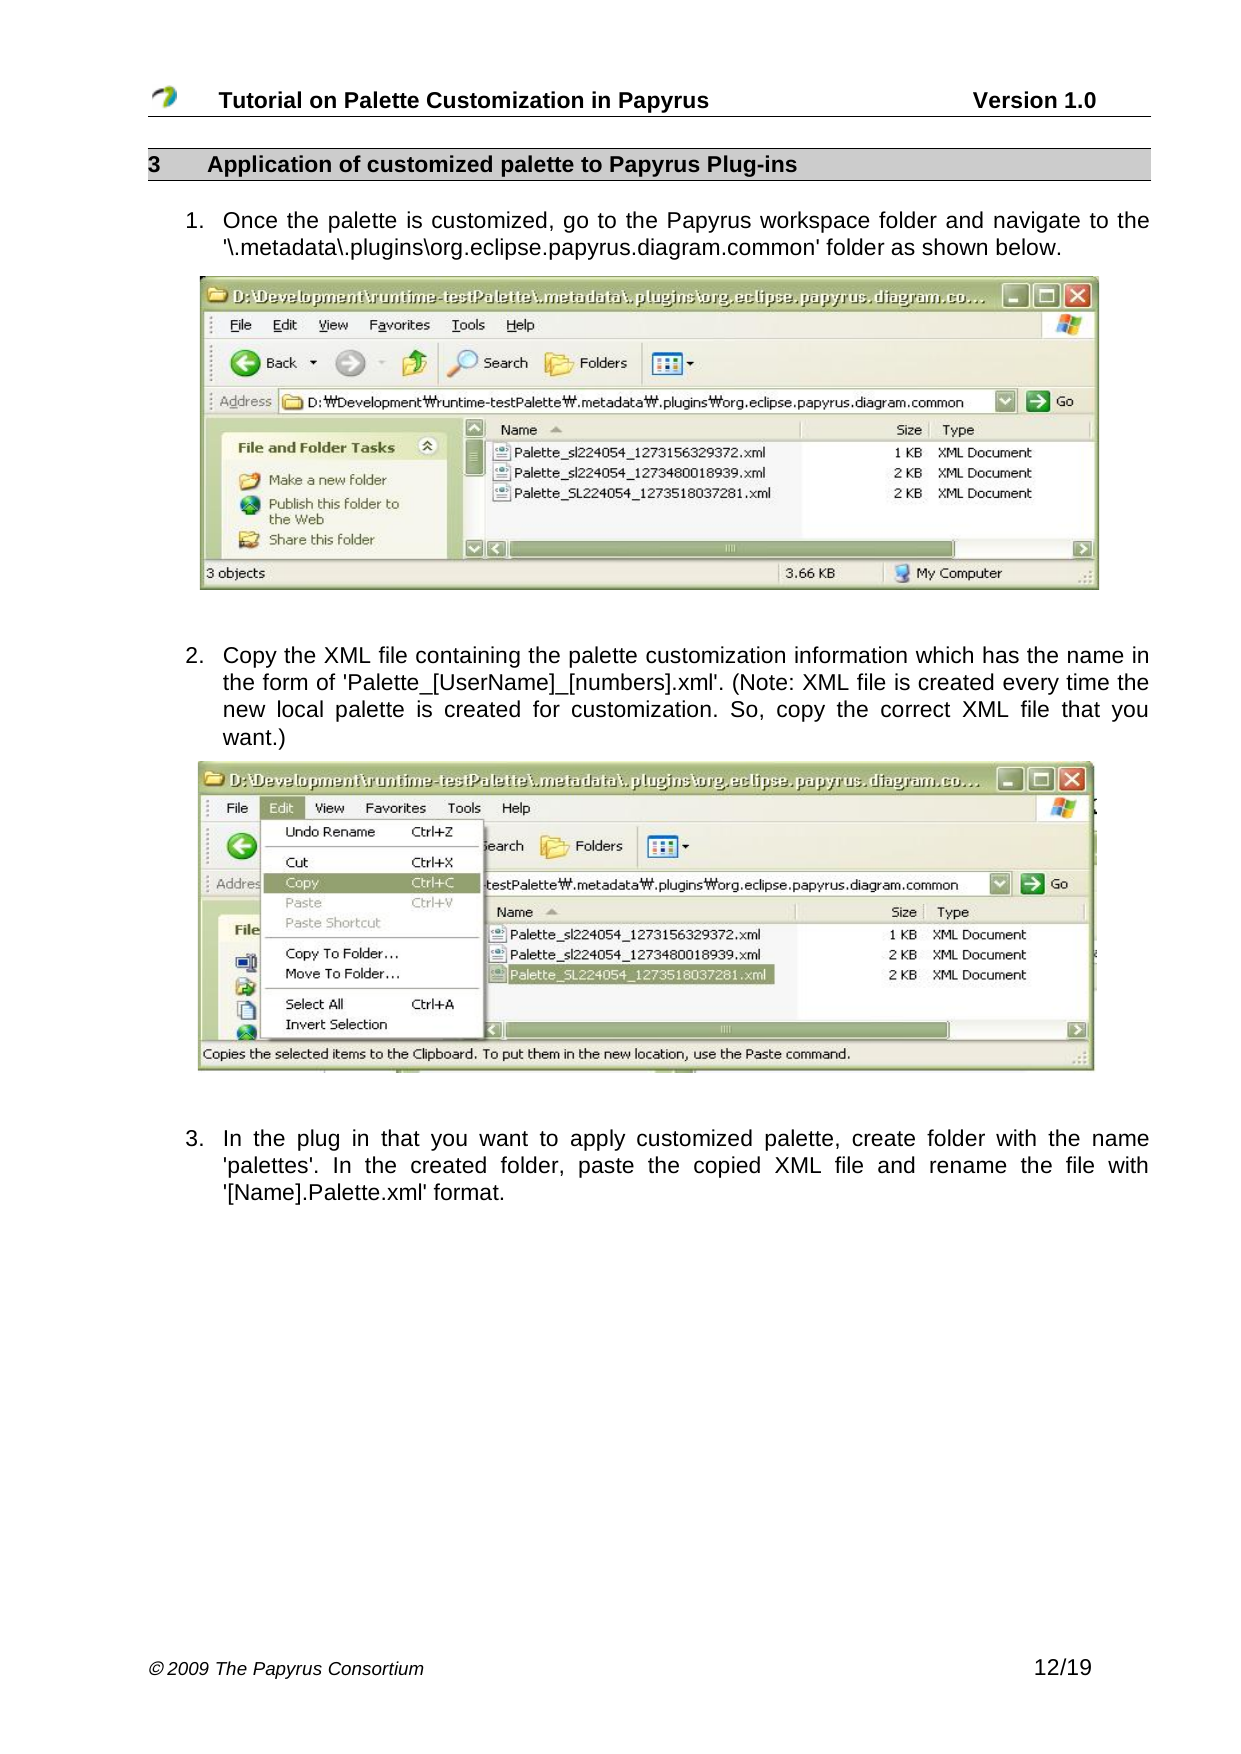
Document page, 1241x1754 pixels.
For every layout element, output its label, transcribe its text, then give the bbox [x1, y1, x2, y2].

list In the plug in that you want to apply customized palette, create folder with the name 'palettes'. In the created folder, paste the copied XML file and rename the file with '[Name].Palette.xml' format. [185, 1124, 1151, 1206]
picture [152, 84, 177, 110]
subtitle Application of customized palette to Papyrus Plug-ins [148, 149, 1151, 180]
list Copy the XML file containing the palette customization information which has the name in the form of 'Palette_[UserName]_[numbers].xml'. (Note: XML file is created every time the new local palette is created for customization. So, copy the correct XML file that you want.) [185, 642, 1151, 750]
picture [199, 276, 1100, 590]
picture [197, 761, 1097, 1073]
list Once the palette is customized, go to the Papyrus workspace folder and navigate to the '\.metadata\.plugins\org.eclipse.papyrus.diagram.common' folder as shown below. [185, 206, 1151, 260]
